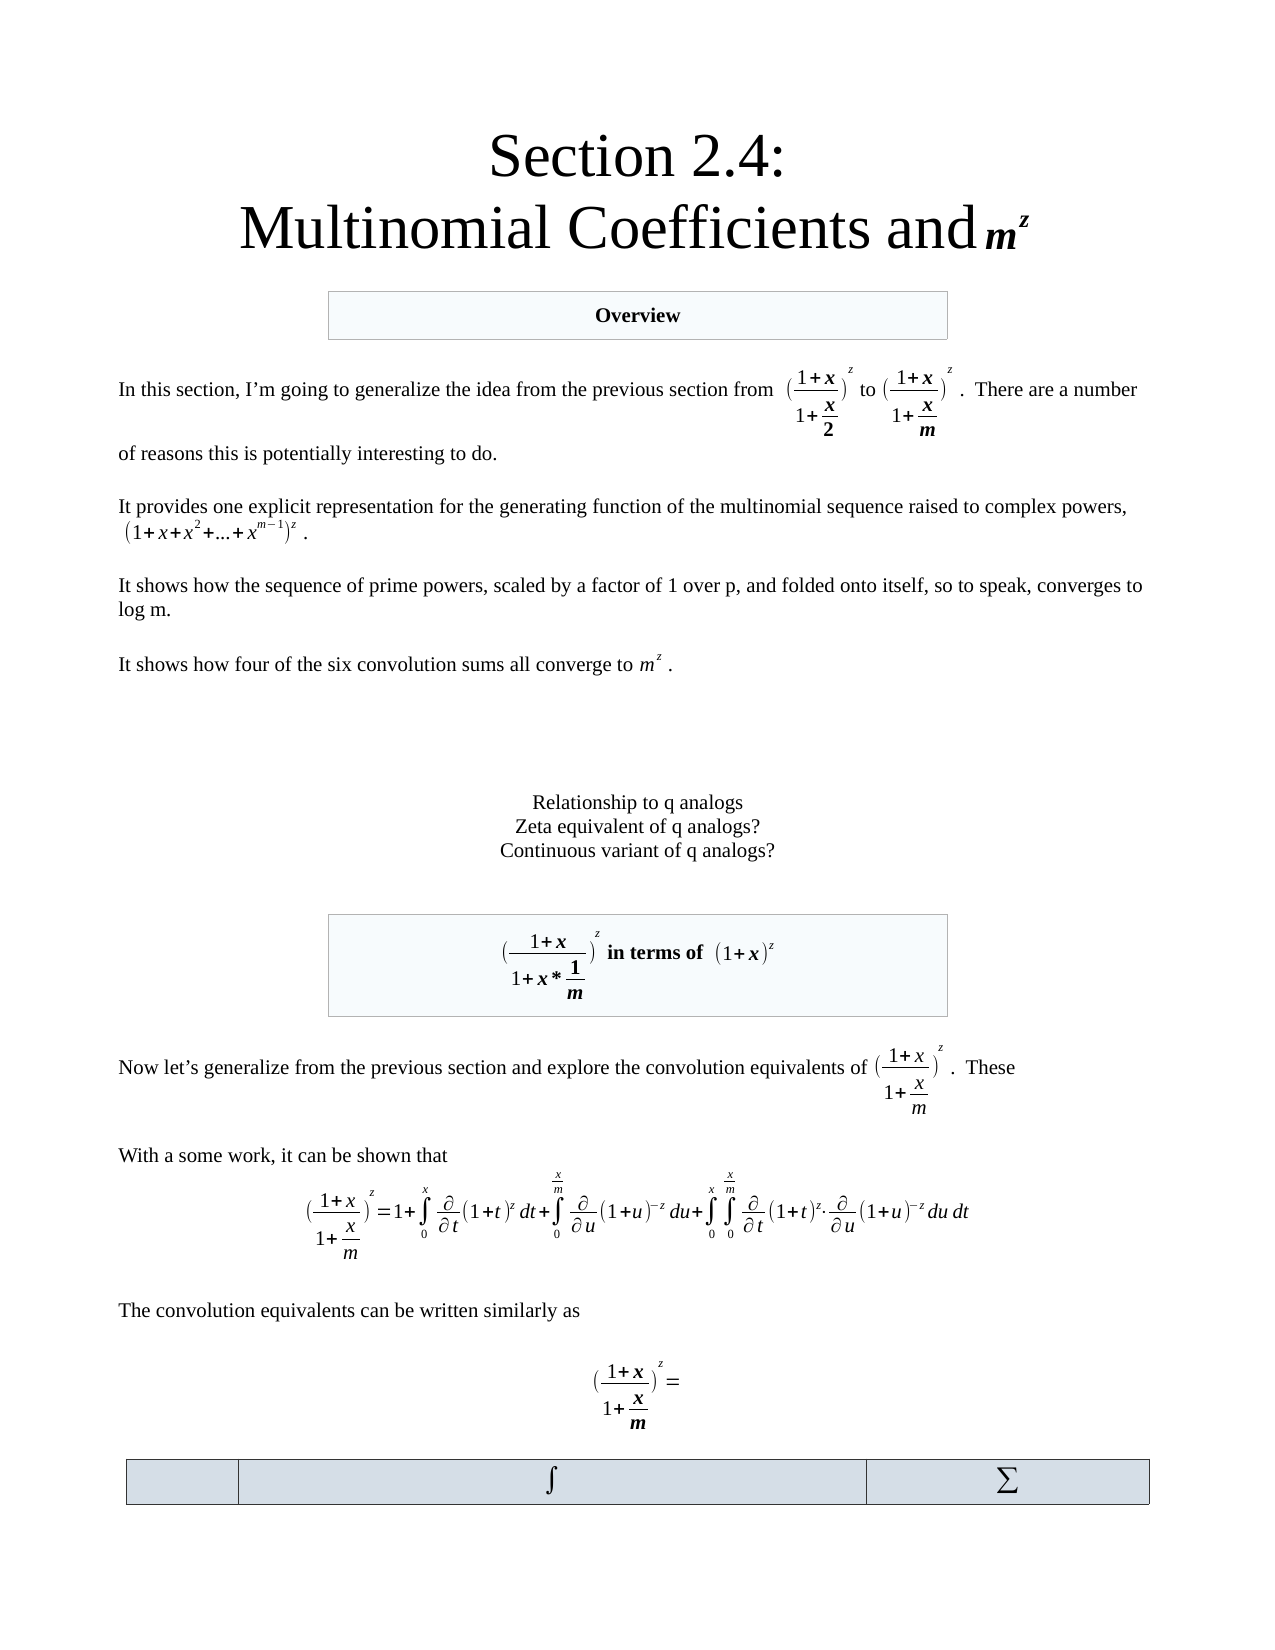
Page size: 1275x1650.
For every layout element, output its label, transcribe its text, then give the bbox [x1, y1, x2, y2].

text In this section, I’m going to generalize the idea from the previous section from to. There are a number of reasons this is potentially interesting to do. [118, 363, 1157, 465]
text in terms of [329, 915, 947, 1016]
text Continuous variant of q analogs? [118, 838, 1157, 862]
text Relationship to q analogs [118, 789, 1157, 814]
text Now let’s generalize from the previous section and explore the convolution equivalents of. These [118, 1041, 1157, 1119]
text It provides one explicit representation for the generating function of the multinomial sequence raised to complex powers, . [118, 494, 1157, 545]
text The convolution equivalents can be written similarly as [118, 1298, 1157, 1322]
table_header [127, 1460, 238, 1504]
text With a some work, it can be shown that [118, 1143, 1157, 1167]
text Multinomial Coefficients and [118, 190, 1157, 262]
text Zeta equivalent of q analogs? [118, 814, 1157, 838]
text Overview [329, 292, 947, 339]
text It shows how the sequence of prime powers, scaled by a factor of 1 over p, and folded onto itself, so to speak, converges to log m. [118, 573, 1157, 621]
table_header [239, 1460, 866, 1504]
table_header [867, 1460, 1149, 1504]
text Section 2.4: [118, 118, 1157, 190]
text It shows how four of the six convolution sums all converge to. [118, 650, 1157, 676]
